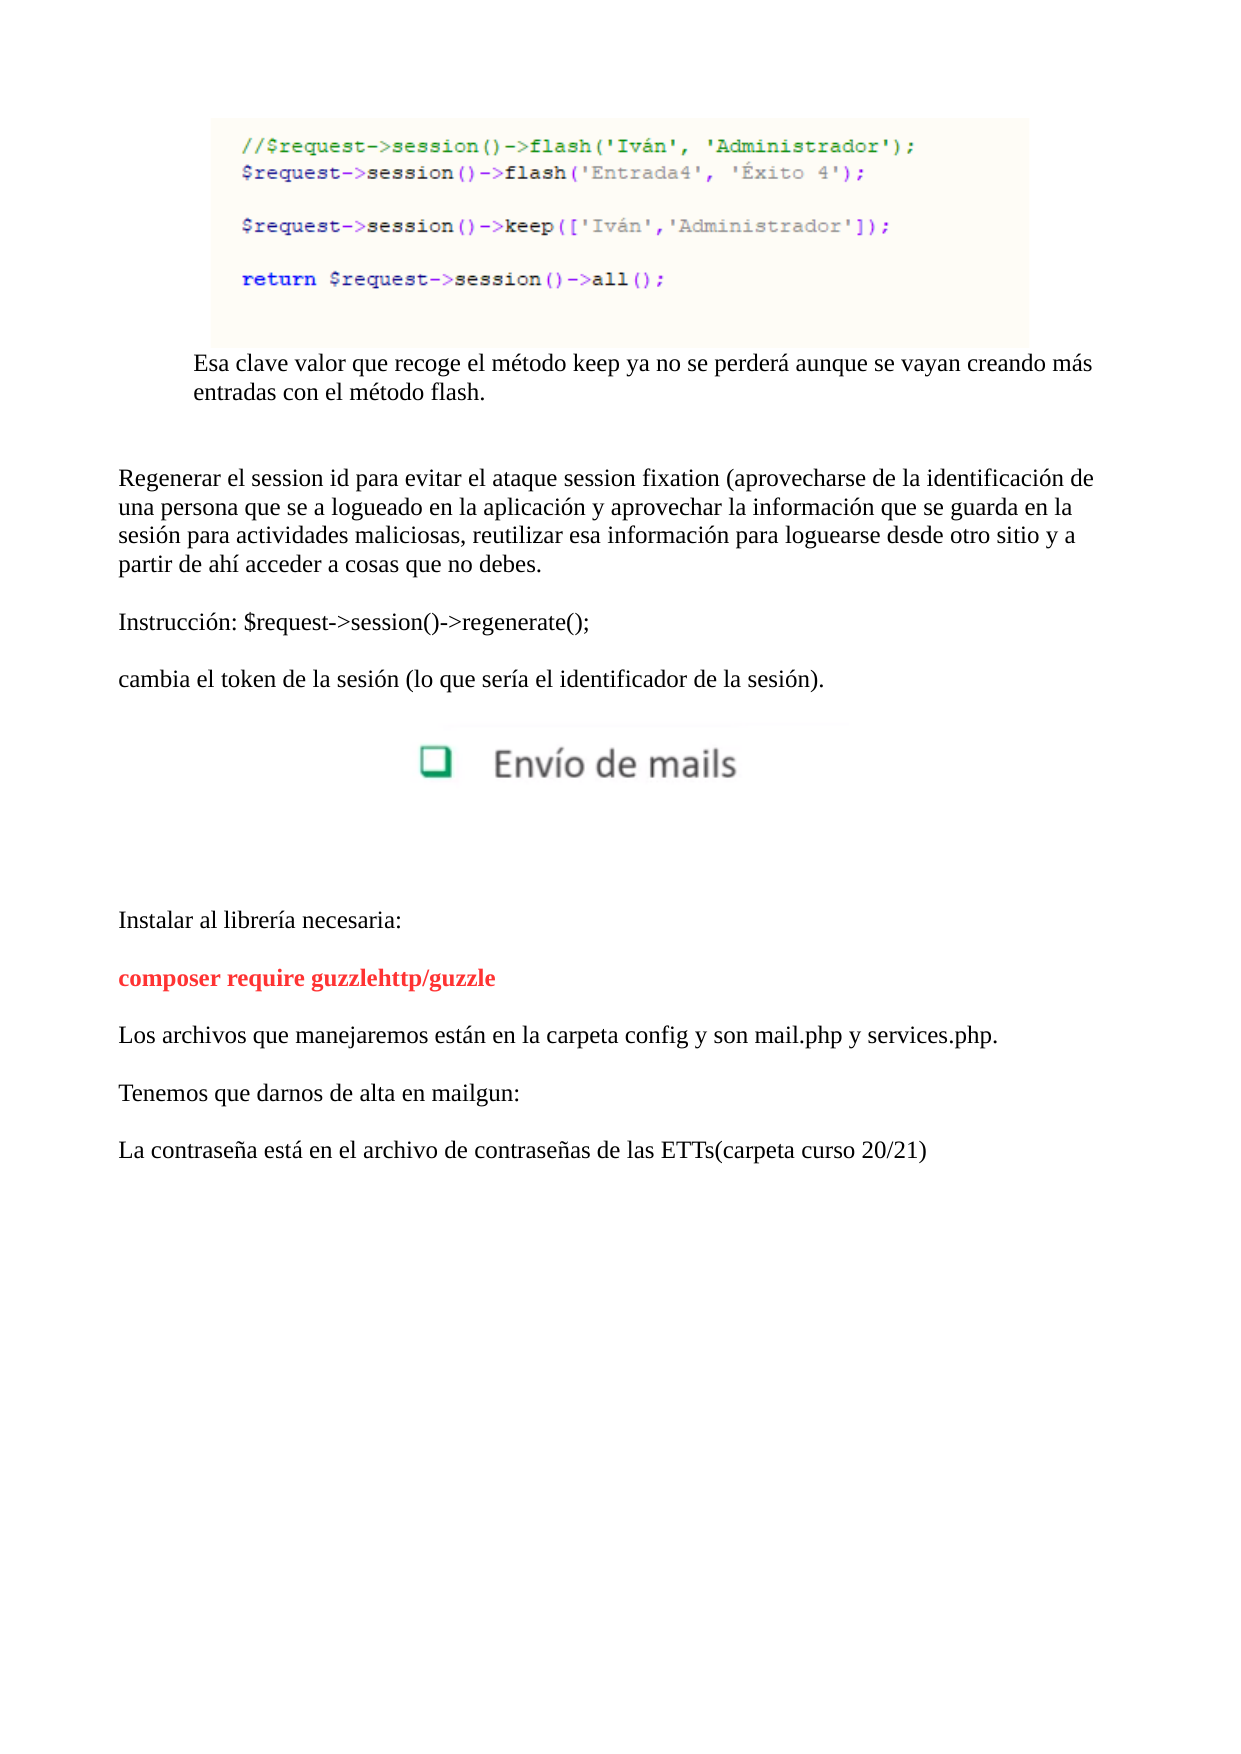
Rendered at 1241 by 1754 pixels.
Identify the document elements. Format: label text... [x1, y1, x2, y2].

text Los archivos que manejaremos están en la carpeta config y son mail.php y services.php. [118, 1021, 1122, 1049]
list Esa clave valor que recoge el método keep ya no se perderá aunque se vayan creando más entradas con el método flash. [156, 118, 1122, 405]
text cambia el token de la sesión (lo que sería el identificador de la sesión). [118, 664, 1122, 693]
text composer require guzzlehttp/guzzle [118, 963, 1122, 992]
text Regenerar el session id para evitar el ataque session fixation (aprovecharse de la identificación de una persona que se a logueado en la aplicación y aprovechar la información que se guarda en la sesión para actividades maliciosas, reutilizar esa información para loguearse desde otro sitio y a partir de ahí acceder a cosas que no debes. [118, 463, 1122, 578]
picture [210, 118, 1030, 348]
text Tenemos que darnos de alta en mailgun: [118, 1078, 1122, 1107]
picture [391, 721, 849, 849]
text La contraseña está en el archivo de contraseñas de las ETTs(carpeta curso 20/21) [118, 1136, 1122, 1164]
text Instrucción: $request->session()->regenerate(); [118, 607, 1122, 635]
text Instalar al librería necesaria: [118, 906, 1122, 934]
